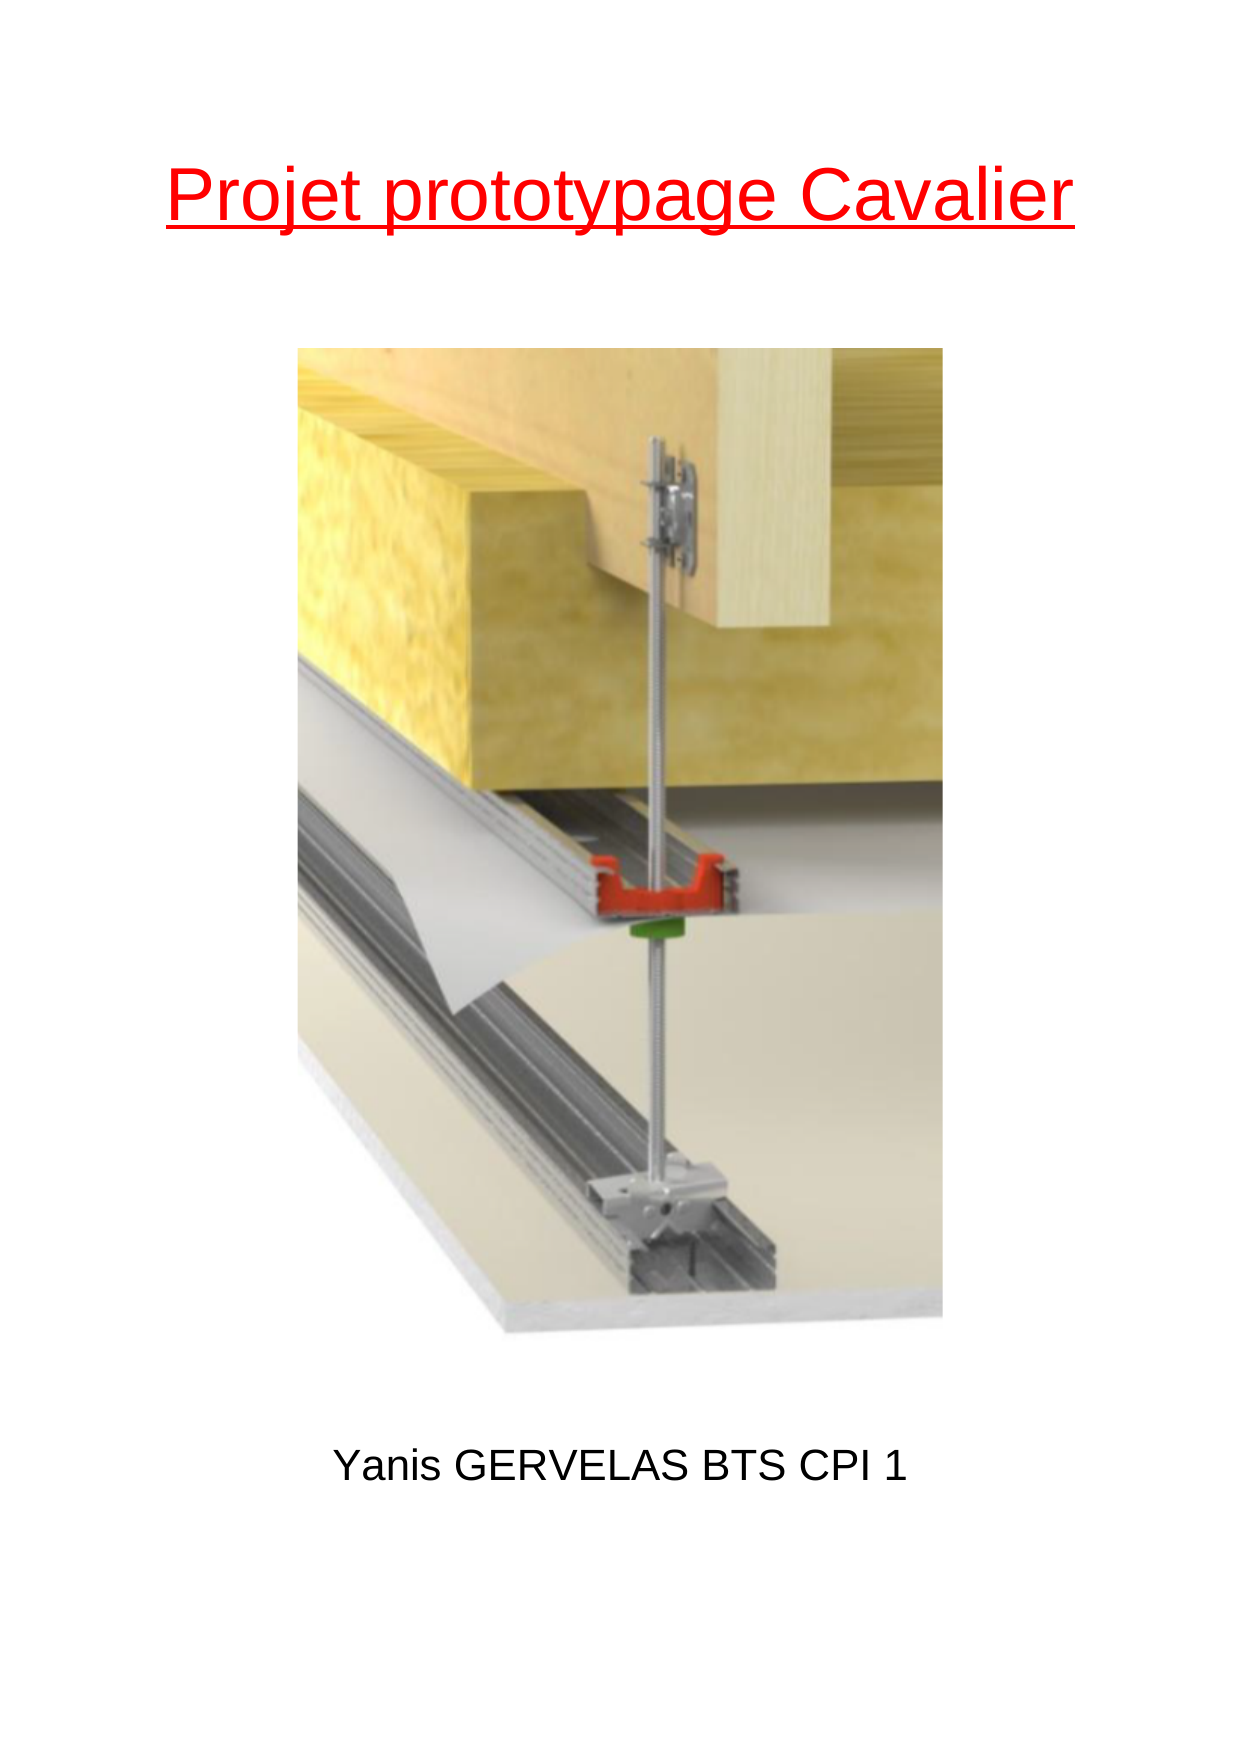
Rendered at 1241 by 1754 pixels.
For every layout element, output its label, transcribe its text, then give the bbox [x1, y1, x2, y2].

text Yanis GERVELAS BTS CPI 1 [150, 1439, 1090, 1489]
text Projet prototypage Cavalier [150, 150, 1090, 236]
picture [297, 348, 943, 1378]
